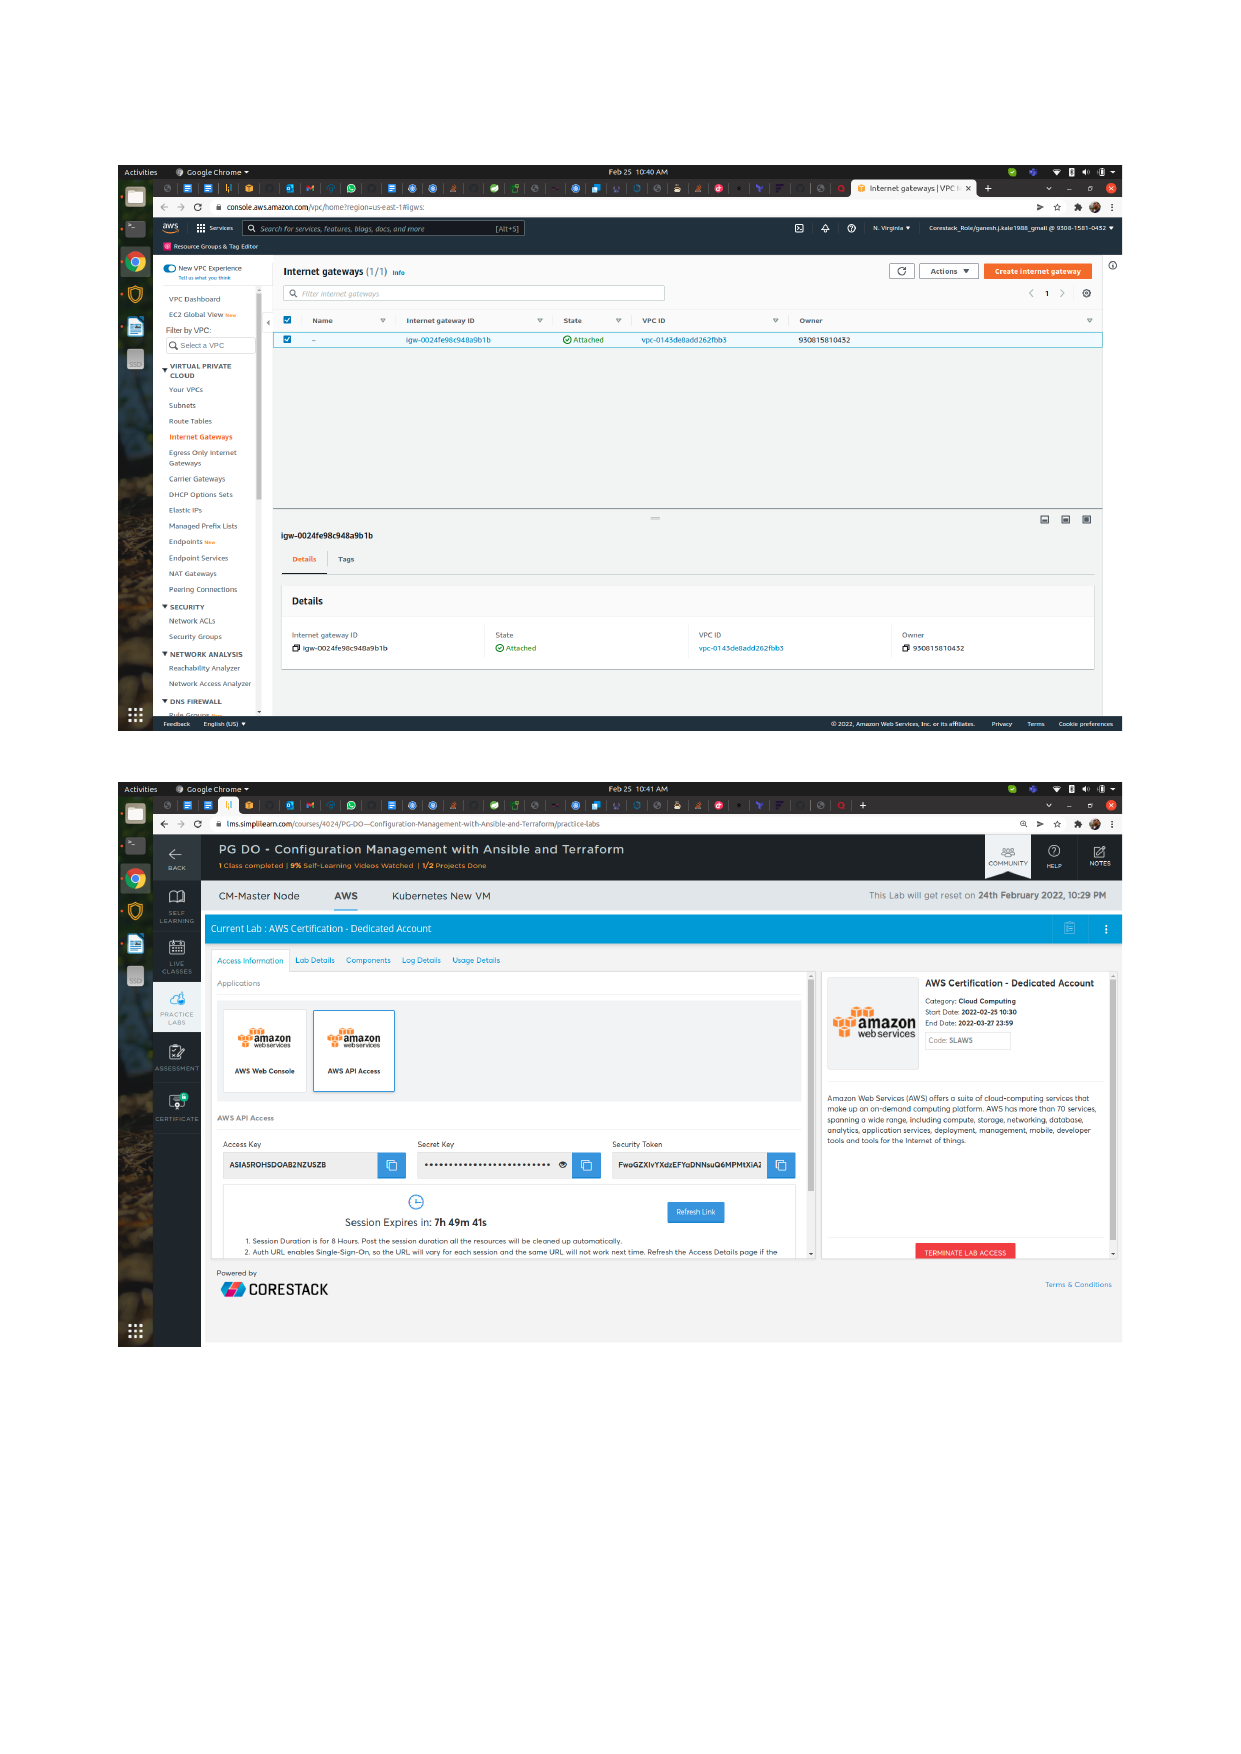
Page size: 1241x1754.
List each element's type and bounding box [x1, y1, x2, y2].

picture [118, 165, 1123, 731]
picture [118, 782, 1123, 1347]
